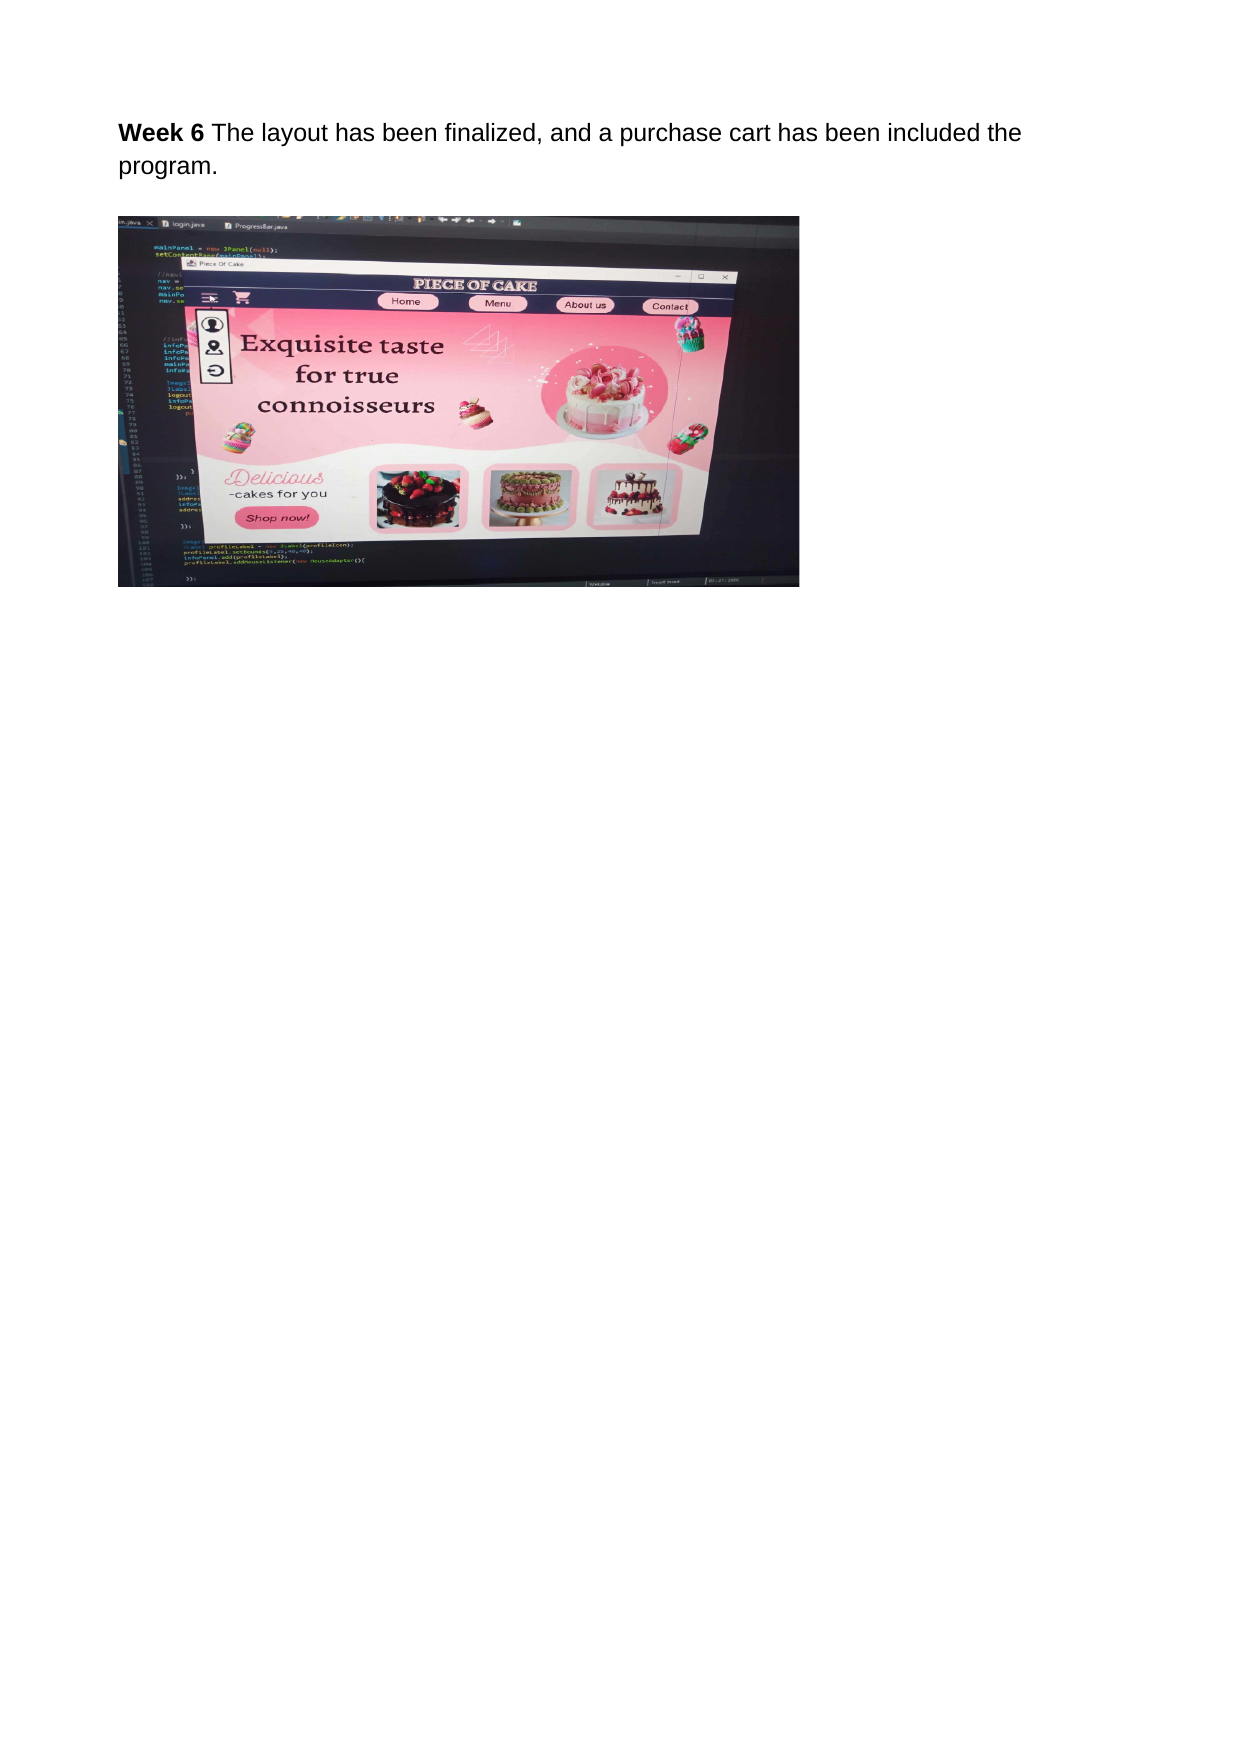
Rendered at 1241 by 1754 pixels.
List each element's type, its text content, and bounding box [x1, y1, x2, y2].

text Week 6 The layout has been finalized, and a purchase cart has been included the program. [118, 118, 1122, 180]
